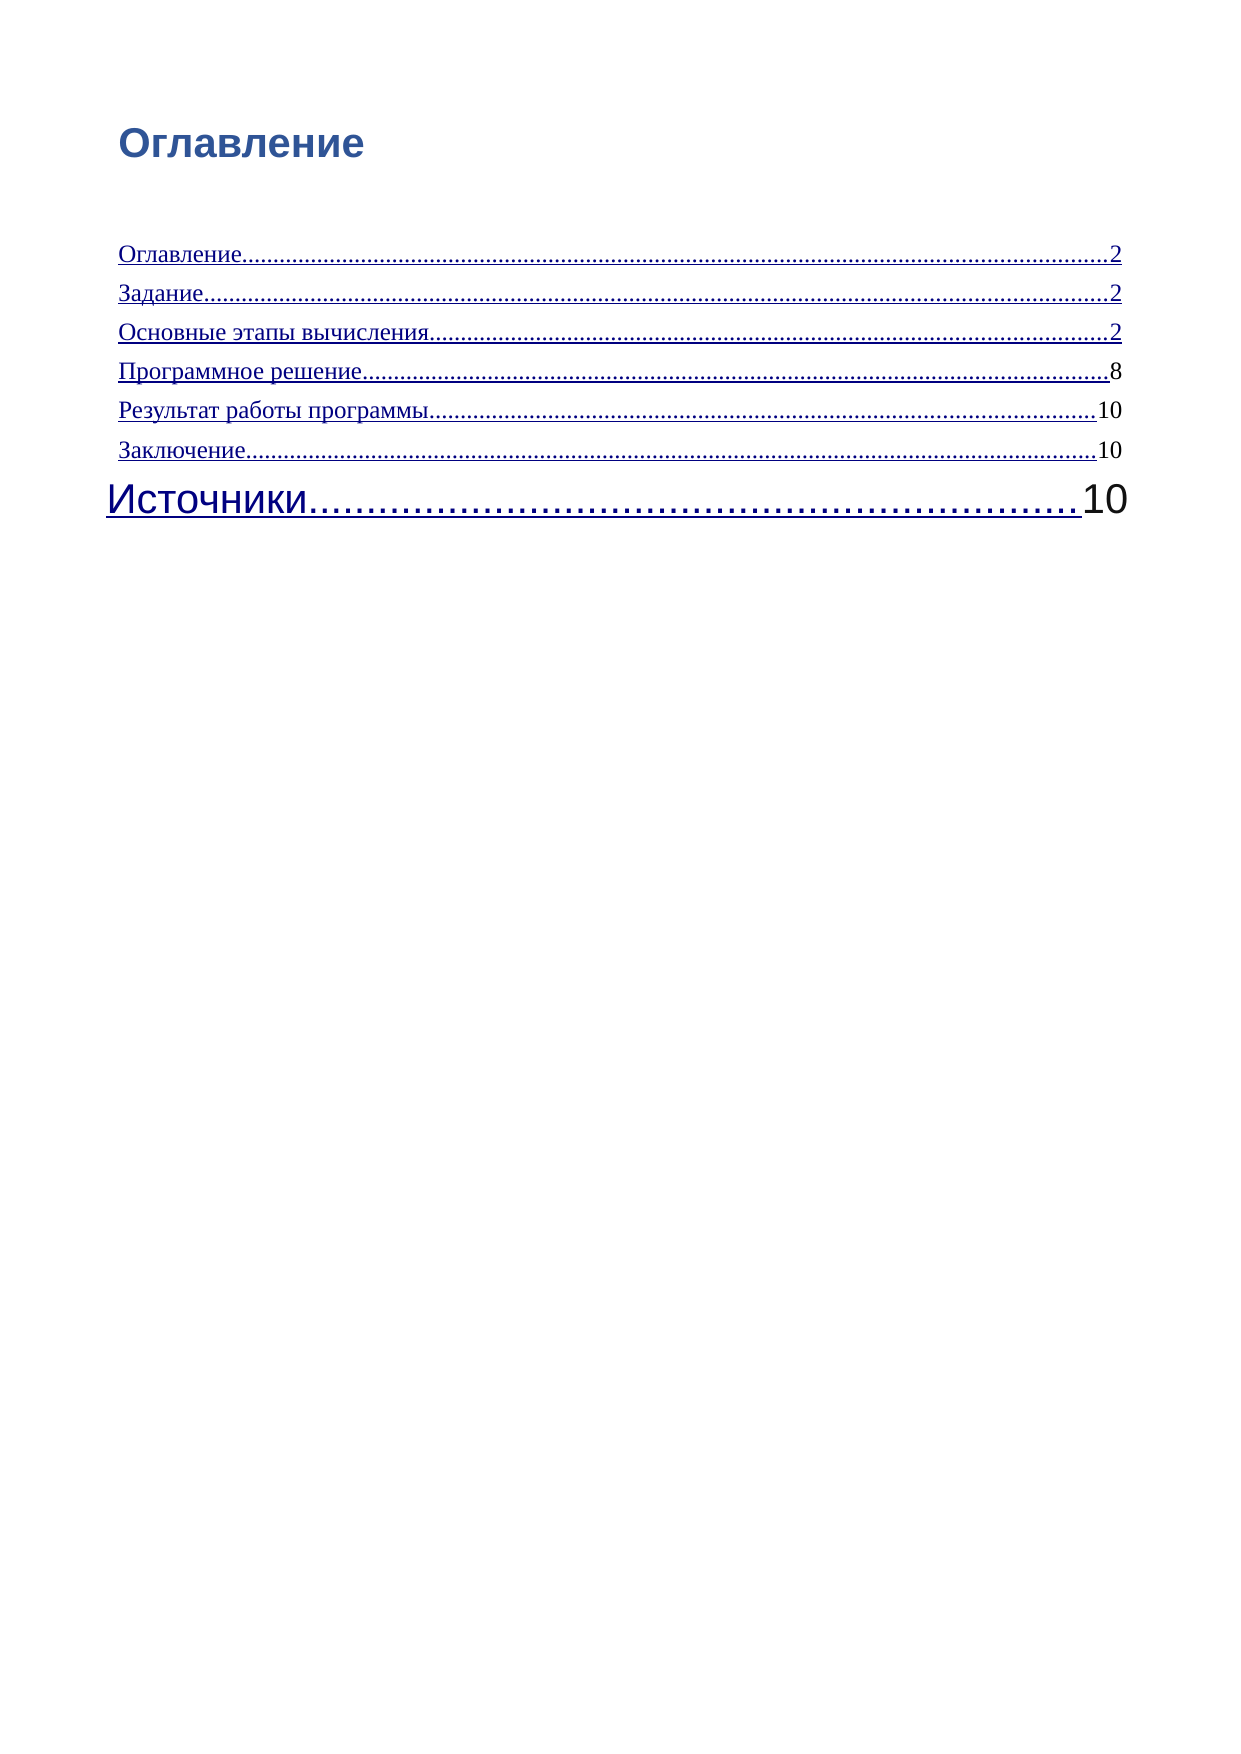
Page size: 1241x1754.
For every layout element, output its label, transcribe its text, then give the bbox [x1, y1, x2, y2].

text Источники 10 [100, 474, 1128, 522]
text Оглавление 2 [118, 239, 1122, 264]
text Результат работы программы 10 [118, 396, 1122, 424]
subtitle Оглавление [118, 118, 1122, 166]
text Основные этапы вычисления 2 [118, 317, 1122, 342]
text Программное решение 8 [118, 356, 1122, 385]
text Заключение 10 [118, 435, 1122, 463]
text Задание 2 [118, 278, 1122, 303]
